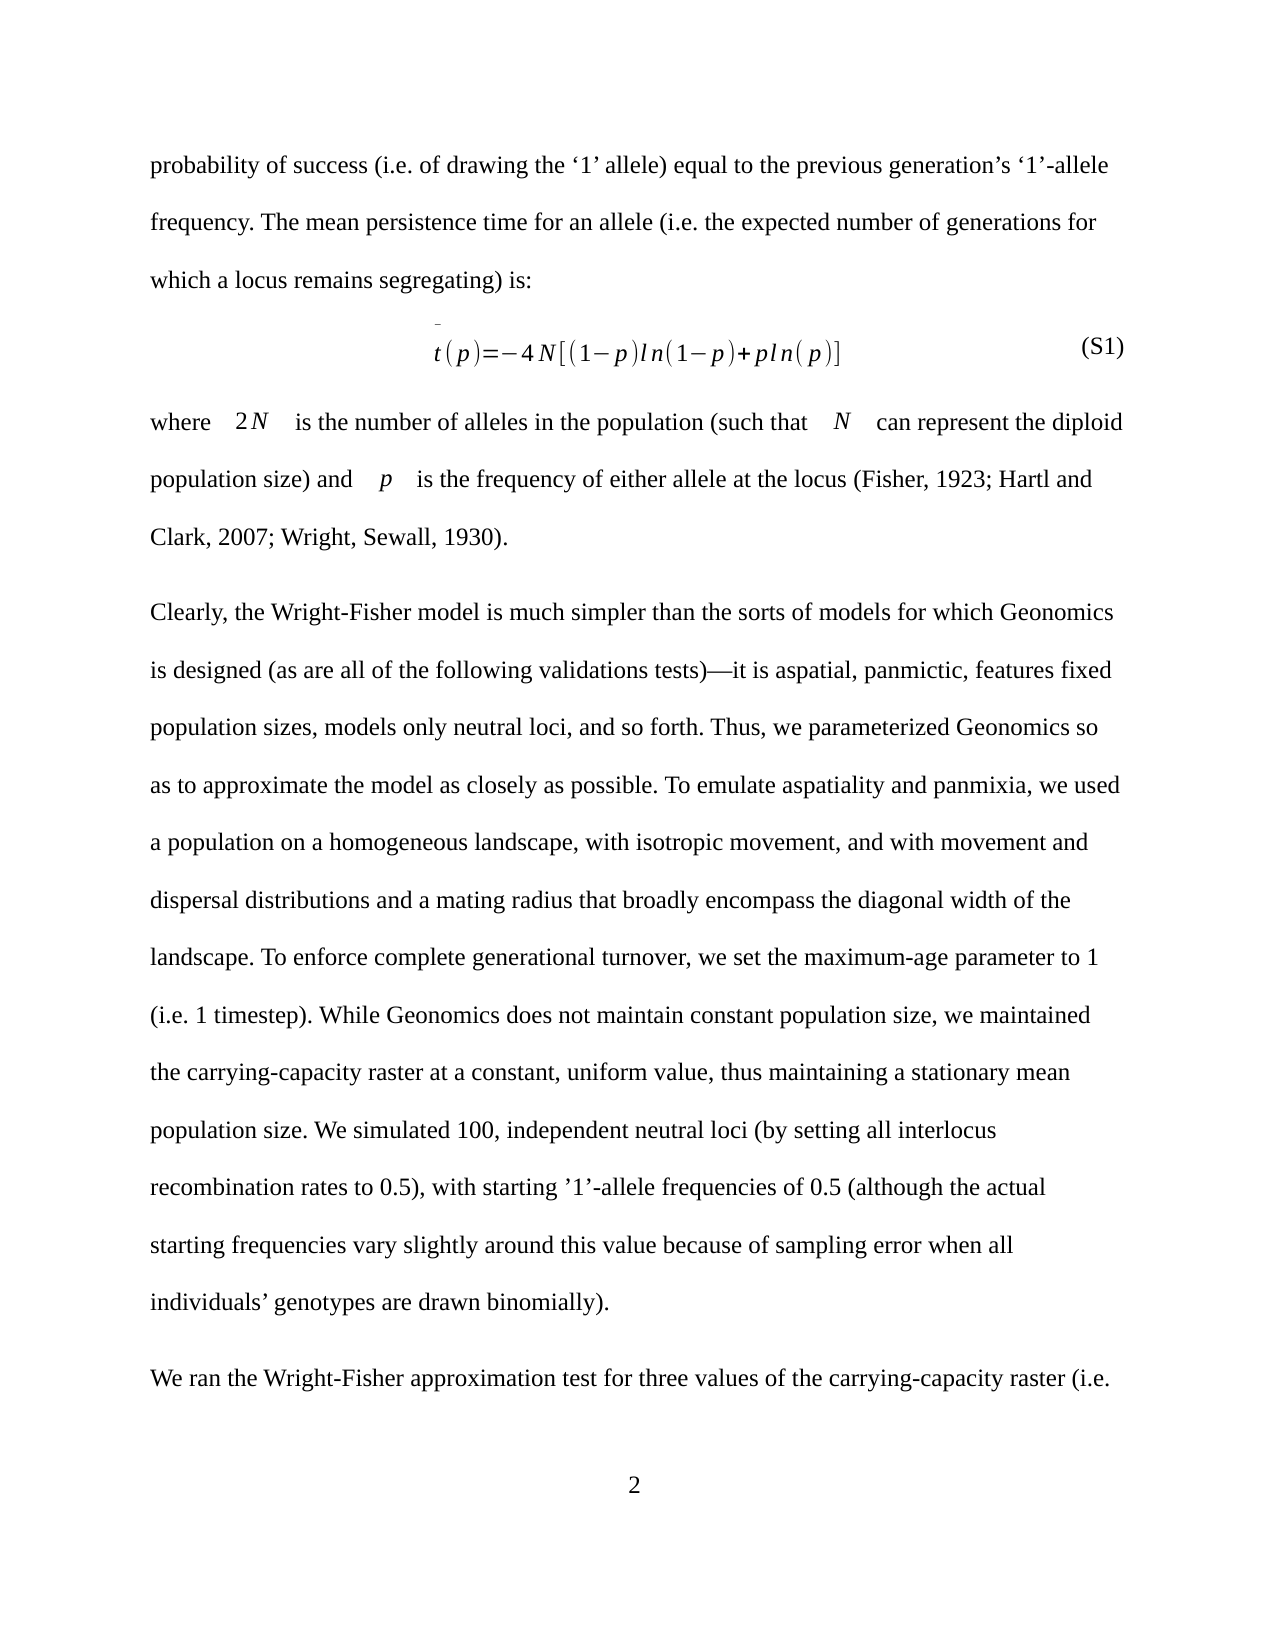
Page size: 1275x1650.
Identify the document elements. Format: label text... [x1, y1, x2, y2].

text probability of success (i.e. of drawing the ‘1’ allele) equal to the previous generation’s ‘1’-allele frequency. The mean persistence time for an allele (i.e. the expected number of generations for which a locus remains segregating) is: [150, 150, 1125, 294]
text We ran the Wright-Fisher approximation test for three values of the carrying-capacity raster (i.e. [150, 1363, 1125, 1391]
text (S1) [150, 331, 1125, 360]
text Clearly, the Wright-Fisher model is much simpler than the sorts of models for which Geonomics is designed (as are all of the following validations tests)—it is aspatial, panmictic, features fixed population sizes, models only neutral loci, and so forth. Thus, we parameterized Geonomics so as to approximate the model as closely as possible. To emulate aspatiality and panmixia, we used a population on a homogeneous landscape, with isotropic movement, and with movement and dispersal distributions and a mating radius that broadly encompass the diagonal width of the landscape. To enforce complete generational turnover, we set the maximum-age parameter to 1 (i.e. 1 timestep). While Geonomics does not maintain constant population size, we maintained the carrying-capacity raster at a constant, uniform value, thus maintaining a stationary mean population size. We simulated 100, independent neutral loci (by setting all interlocus recombination rates to 0.5), with starting ’1’-allele frequencies of 0.5 (although the actual starting frequencies vary slightly around this value because of sampling error when all individuals’ genotypes are drawn binomially). [150, 597, 1125, 1316]
text where is the number of alleles in the population (such that can represent the diploid population size) and is the frequency of either allele at the locus (Fisher, 1923; Hartl and Clark, 2007; Wright, Sewall, 1930). [150, 407, 1125, 551]
